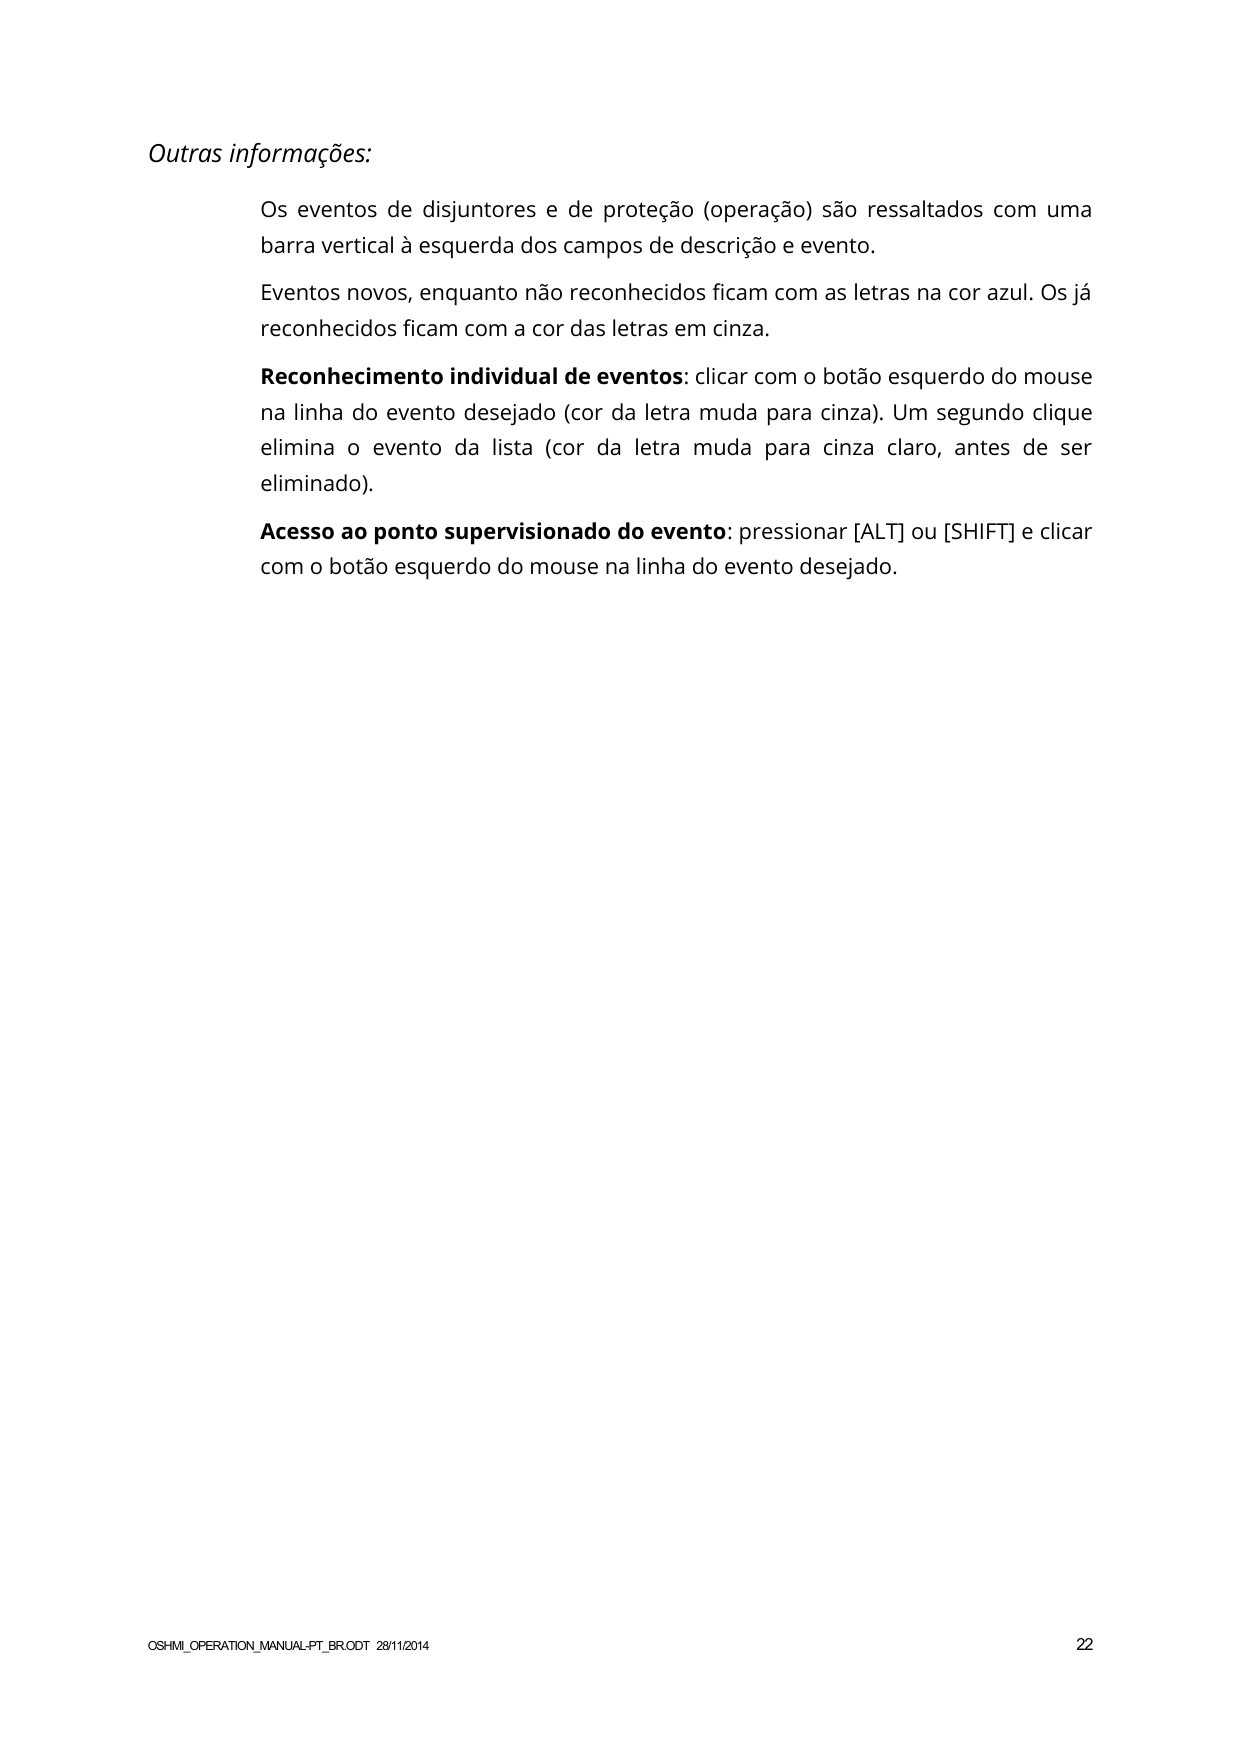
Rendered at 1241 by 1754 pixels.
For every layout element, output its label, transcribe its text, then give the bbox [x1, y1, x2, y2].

text Reconhecimento individual de eventos: clicar com o botão esquerdo do mouse na linha do evento desejado (cor da letra muda para cinza). Um segundo clique elimina o evento da lista (cor da letra muda para cinza claro, antes de ser eliminado). [260, 361, 1093, 498]
text Os eventos de disjuntores e de proteção (operação) são ressaltados com uma barra vertical à esquerda dos campos de descrição e evento. [260, 194, 1093, 259]
subtitle Outras informações: [148, 136, 1093, 170]
text Eventos novos, enquanto não reconhecidos ficam com as letras na cor azul. Os já reconhecidos ficam com a cor das letras em cinza. [260, 277, 1093, 343]
text Acesso ao ponto supervisionado do evento: pressionar [ALT] ou [SHIFT] e clicar com o botão esquerdo do mouse na linha do evento desejado. [260, 516, 1093, 581]
